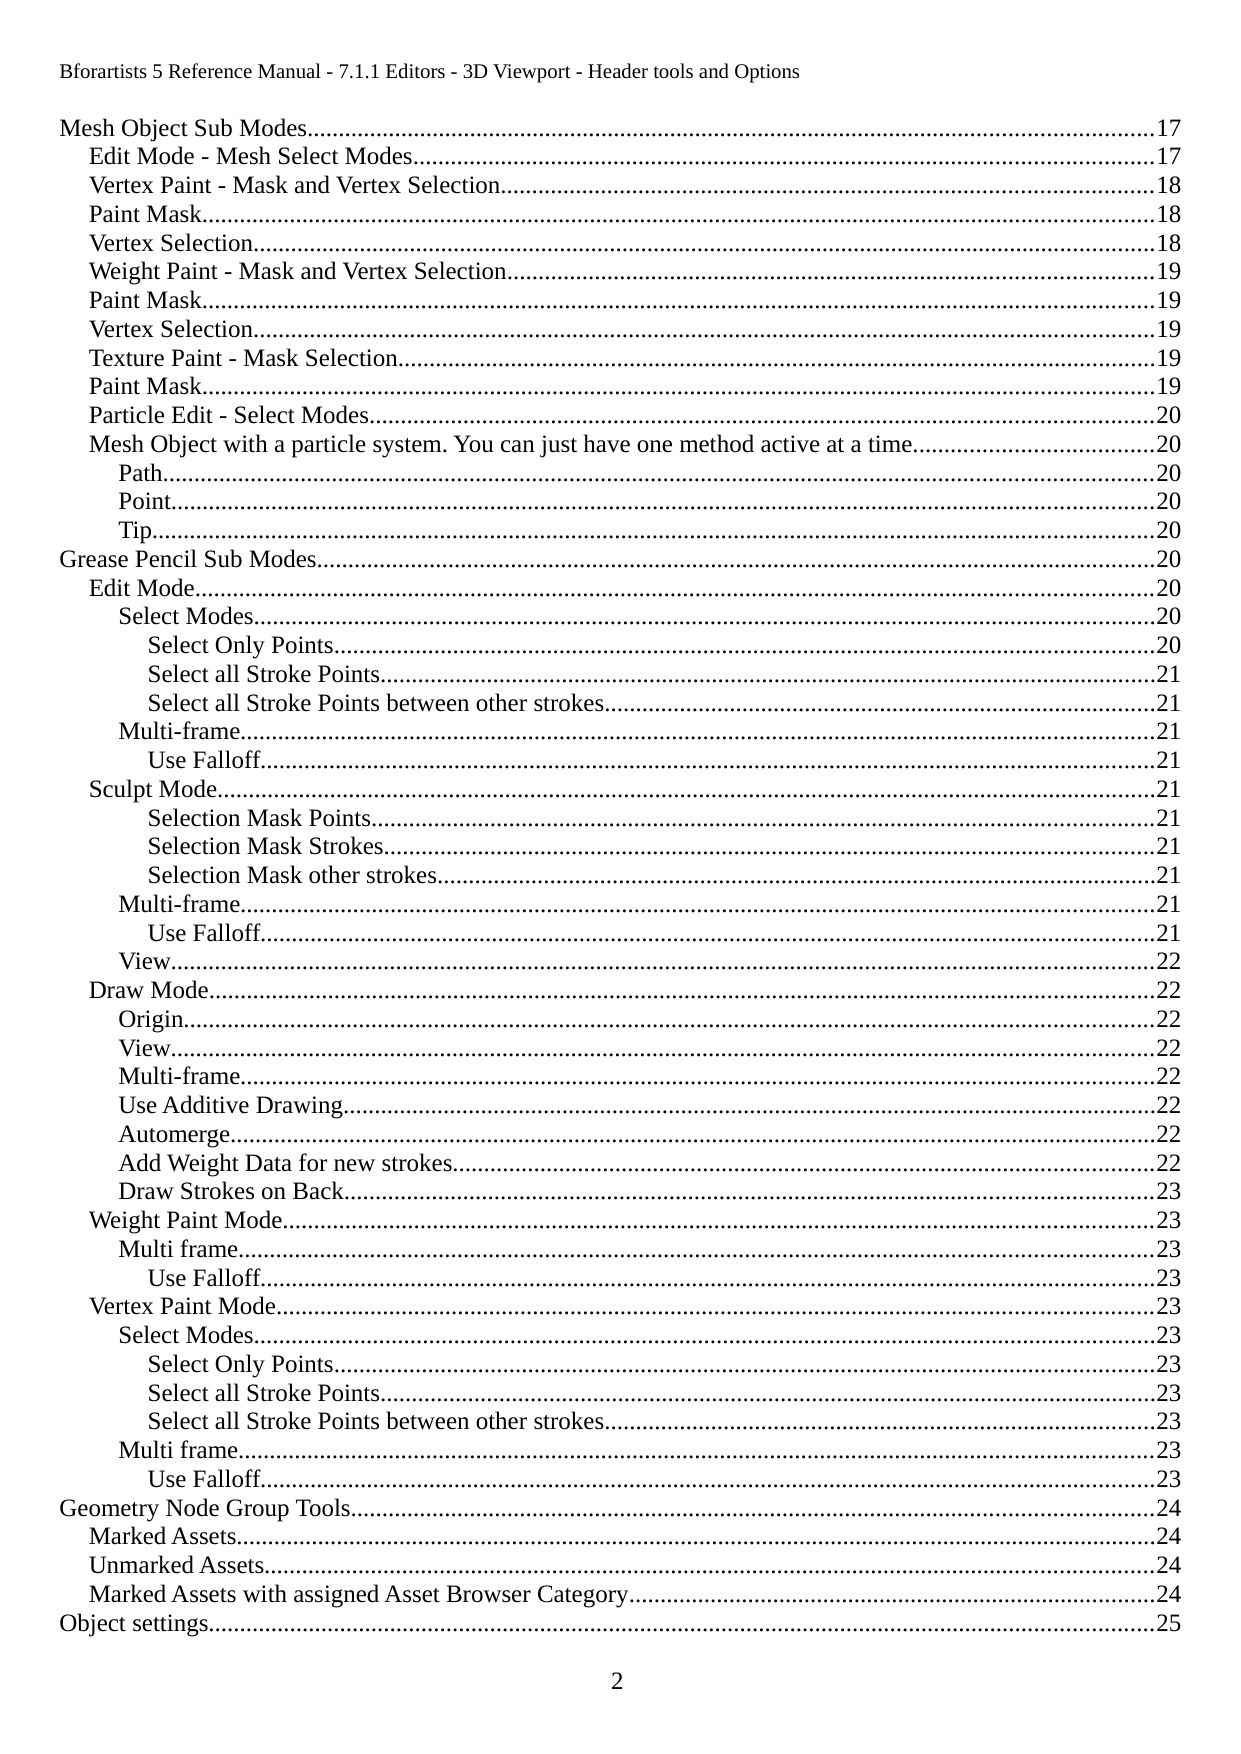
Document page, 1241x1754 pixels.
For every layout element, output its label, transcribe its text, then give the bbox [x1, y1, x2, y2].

text Select all Stroke Points 23 [147, 1378, 1181, 1406]
text Select all Stroke Points 21 [147, 659, 1181, 688]
text Use Falloff 21 [147, 745, 1181, 774]
text Edit Mode 20 [88, 573, 1181, 601]
text Weight Paint - Mask and Vertex Selection 19 [88, 256, 1181, 285]
text Weight Paint Mode 23 [88, 1205, 1181, 1234]
text Select all Stroke Points between other strokes 23 [147, 1406, 1181, 1435]
text Mesh Object with a particle system. You can just have one method active at a time. 20 [88, 429, 1181, 458]
text Draw Mode 22 [88, 975, 1181, 1004]
text Edit Mode - Mesh Select Modes 17 [88, 141, 1181, 170]
text Path 20 [118, 458, 1181, 486]
text Grease Pencil Sub Modes 20 [59, 544, 1181, 573]
text Use Falloff 21 [147, 918, 1181, 946]
text Unmarked Assets 24 [88, 1550, 1181, 1579]
text Selection Mask other strokes 21 [147, 860, 1181, 889]
text Select Only Points 20 [147, 630, 1181, 659]
text Paint Mask 18 [88, 199, 1181, 228]
text Paint Mask 19 [88, 371, 1181, 400]
text Point 20 [118, 486, 1181, 515]
text Vertex Paint Mode 23 [88, 1291, 1181, 1320]
text Paint Mask 19 [88, 285, 1181, 314]
text Draw Strokes on Back 23 [118, 1176, 1181, 1205]
text Geometry Node Group Tools 24 [59, 1493, 1181, 1521]
text View 22 [118, 946, 1181, 975]
text Select all Stroke Points between other strokes 21 [147, 688, 1181, 716]
text Vertex Paint - Mask and Vertex Selection 18 [88, 170, 1181, 199]
text Mesh Object Sub Modes 17 [59, 113, 1181, 141]
text Use Falloff 23 [147, 1464, 1181, 1493]
text Vertex Selection 19 [88, 314, 1181, 343]
text Selection Mask Points 21 [147, 803, 1181, 831]
text Use Additive Drawing 22 [118, 1090, 1181, 1119]
text Marked Assets 24 [88, 1521, 1181, 1550]
text View 22 [118, 1033, 1181, 1061]
text Multi frame 23 [118, 1435, 1181, 1464]
text Multi frame 23 [118, 1234, 1181, 1263]
text Multi-frame 22 [118, 1061, 1181, 1090]
text Texture Paint - Mask Selection 19 [88, 343, 1181, 371]
text Marked Assets with assigned Asset Browser Category 24 [88, 1579, 1181, 1608]
text Multi-frame 21 [118, 889, 1181, 918]
text Object settings 25 [59, 1608, 1181, 1636]
text Vertex Selection 18 [88, 228, 1181, 256]
text Use Falloff 23 [147, 1263, 1181, 1291]
text Particle Edit - Select Modes 20 [88, 400, 1181, 429]
text Multi-frame 21 [118, 716, 1181, 745]
text Sculpt Mode 21 [88, 774, 1181, 803]
text Select Modes 20 [118, 601, 1181, 630]
text Selection Mask Strokes 21 [147, 831, 1181, 860]
text Select Modes 23 [118, 1320, 1181, 1349]
text Select Only Points 23 [147, 1349, 1181, 1378]
text Add Weight Data for new strokes 22 [118, 1148, 1181, 1176]
text Automerge 22 [118, 1119, 1181, 1148]
text Tip 20 [118, 515, 1181, 544]
text Origin 22 [118, 1004, 1181, 1033]
